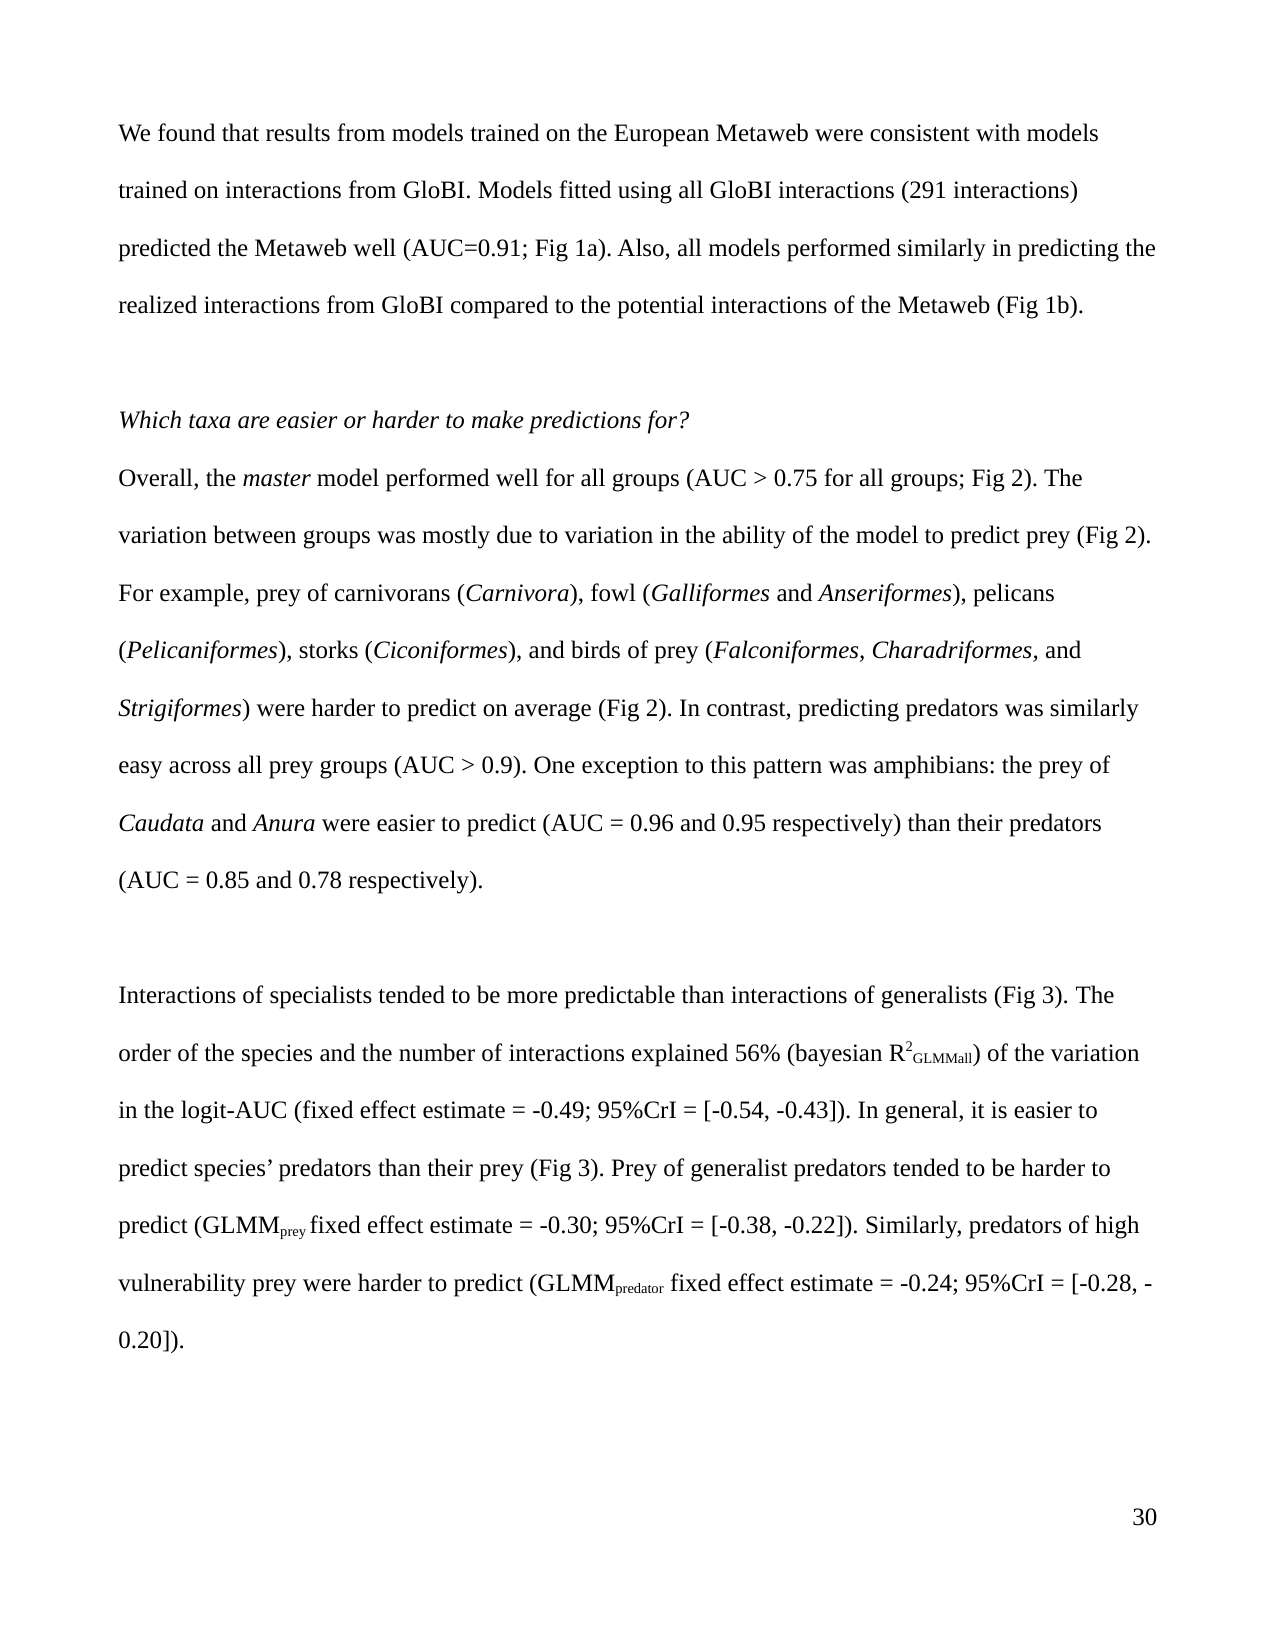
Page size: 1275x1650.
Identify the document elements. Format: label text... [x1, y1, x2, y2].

text Overall, the master model performed well for all groups (AUC > 0.75 for all groups; Fig 2). The variation between groups was mostly due to variation in the ability of the model to predict prey (Fig 2). For example, prey of carnivorans (Carnivora), fowl (Galliformes and Anseriformes), pelicans (Pelicaniformes), storks (Ciconiformes), and birds of prey (Falconiformes, Charadriformes, and Strigiformes) were harder to predict on average (Fig 2). In contrast, predicting predators was similarly easy across all prey groups (AUC > 0.9). One exception to this pattern was amphibians: the prey of Caudata and Anura were easier to predict (AUC = 0.96 and 0.95 respectively) than their predators (AUC = 0.85 and 0.78 respectively). [118, 463, 1157, 894]
text Which taxa are easier or harder to make predictions for? [118, 406, 1157, 434]
text Interactions of specialists tended to be more predictable than interactions of generalists (Fig 3). The order of the species and the number of interactions explained 56% (bayesian R2GLMMall) of the variation in the logit-AUC (fixed effect estimate = -0.49; 95%CrI = [-0.54, -0.43]). In general, it is easier to predict species’ predators than their prey (Fig 3). Prey of generalist predators tended to be harder to predict (GLMMprey fixed effect estimate = -0.30; 95%CrI = [-0.38, -0.22]). Similarly, predators of high vulnerability prey were harder to predict (GLMMpredator fixed effect estimate = -0.24; 95%CrI = [-0.28, -0.20]). [118, 981, 1157, 1354]
text We found that results from models trained on the European Metaweb were consistent with models trained on interactions from GloBI. Models fitted using all GloBI interactions (291 interactions) predicted the Metaweb well (AUC=0.91; Fig 1a). Also, all models performed similarly in predicting the realized interactions from GloBI compared to the potential interactions of the Metaweb (Fig 1b). [118, 118, 1157, 319]
